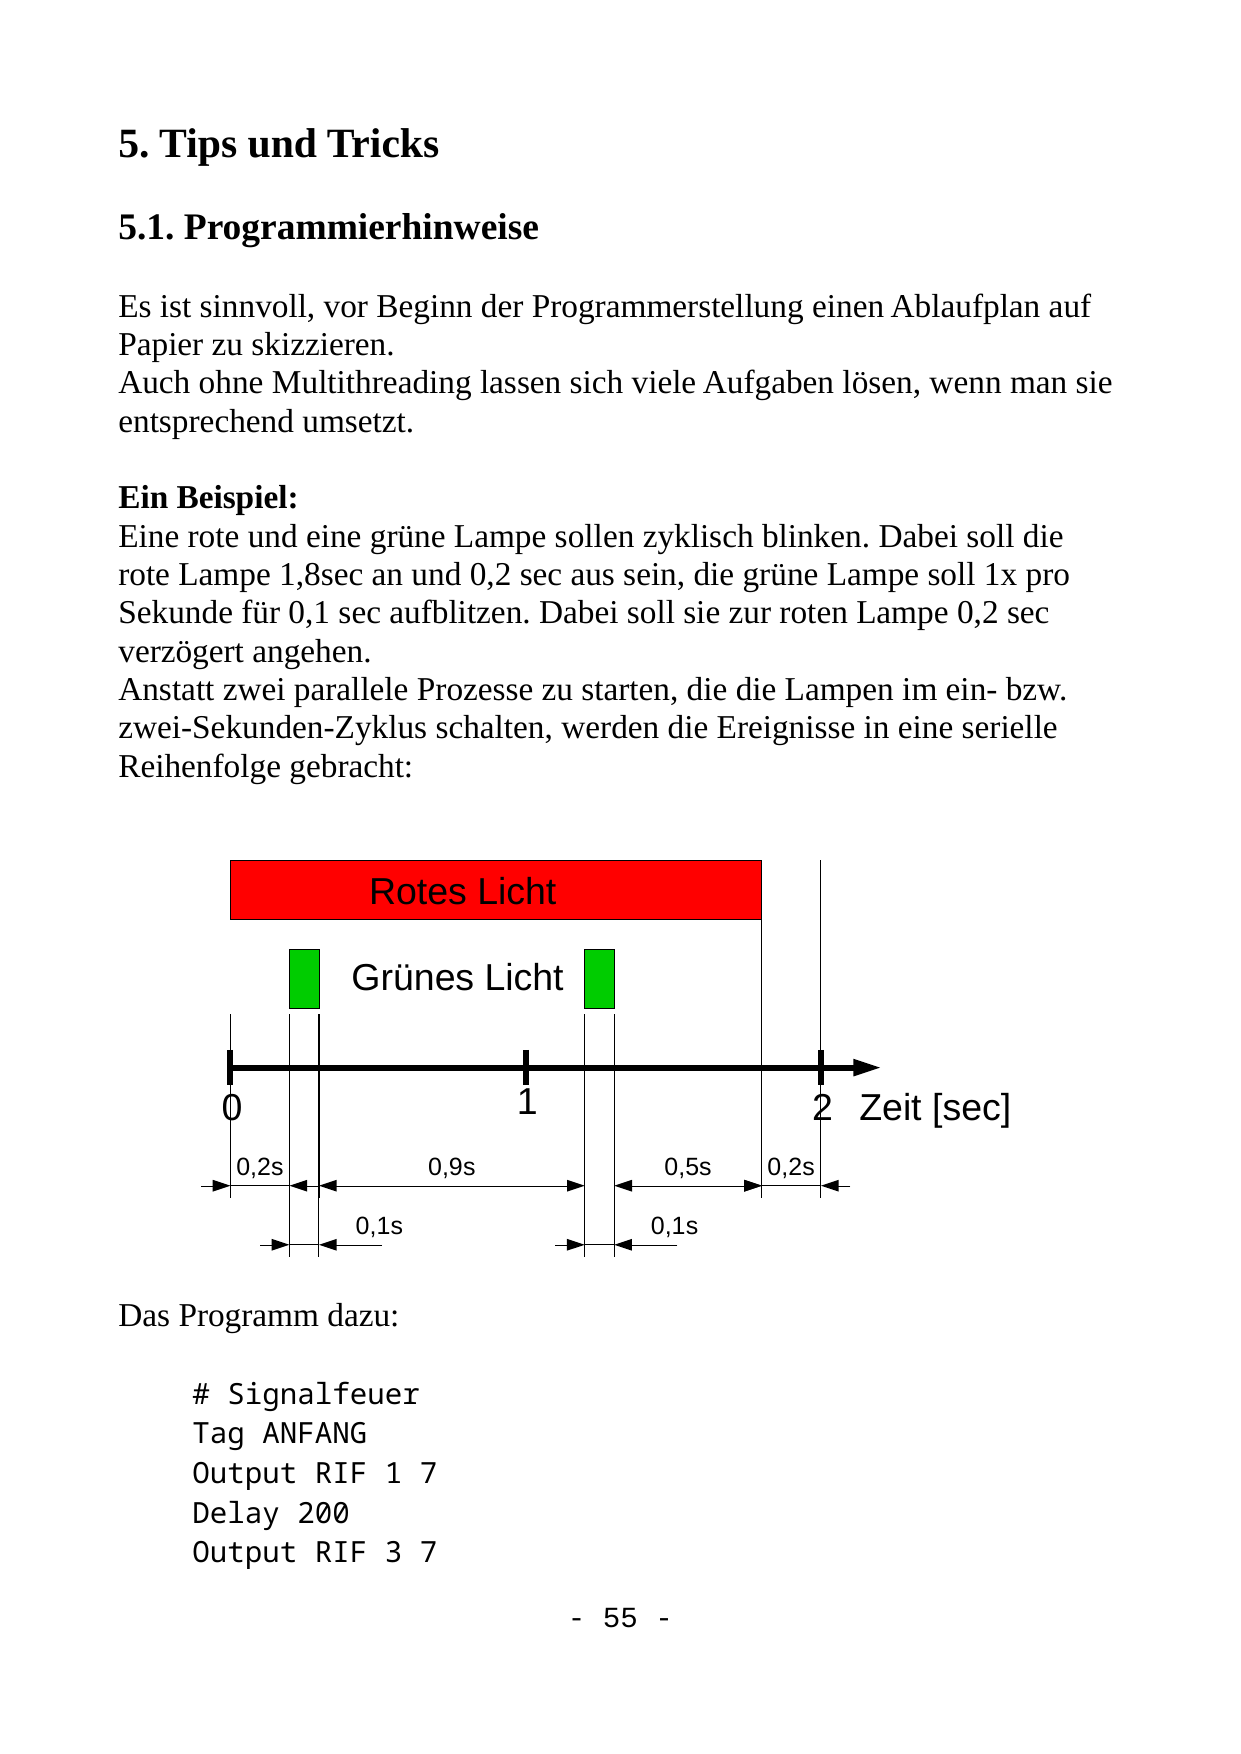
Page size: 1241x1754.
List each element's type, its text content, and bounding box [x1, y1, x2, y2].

text Anstatt zwei parallele Prozesse zu starten, die die Lampen im ein- bzw. zwei-Sekunden-Zyklus schalten, werden die Ereignisse in eine serielle Reihenfolge gebracht: [118, 669, 1122, 784]
text Es ist sinnvoll, vor Beginn der Programmerstellung einen Ablaufplan auf Papier zu skizzieren. [118, 286, 1122, 362]
text Das Programm dazu: [118, 1295, 1122, 1333]
text Tag ANFANG Output RIF 1 7 Delay 200 Output RIF 3 7 [118, 1413, 1122, 1571]
text Ein Beispiel: [118, 477, 1122, 516]
text # Signalfeuer [118, 1373, 1122, 1413]
text Eine rote und eine grüne Lampe sollen zyklisch blinken. Dabei soll die rote Lampe 1,8sec an und 0,2 sec aus sein, die grüne Lampe soll 1x pro Sekunde für 0,1 sec aufblitzen. Dabei soll sie zur roten Lampe 0,2 sec verzögert angehen. [118, 516, 1122, 669]
text 5. Tips und Tricks [118, 118, 1122, 166]
text Auch ohne Multithreading lassen sich viele Aufgaben lösen, wenn man sie entsprechend umsetzt. [118, 362, 1122, 439]
text 5.1. Programmierhinweise [118, 204, 1122, 247]
